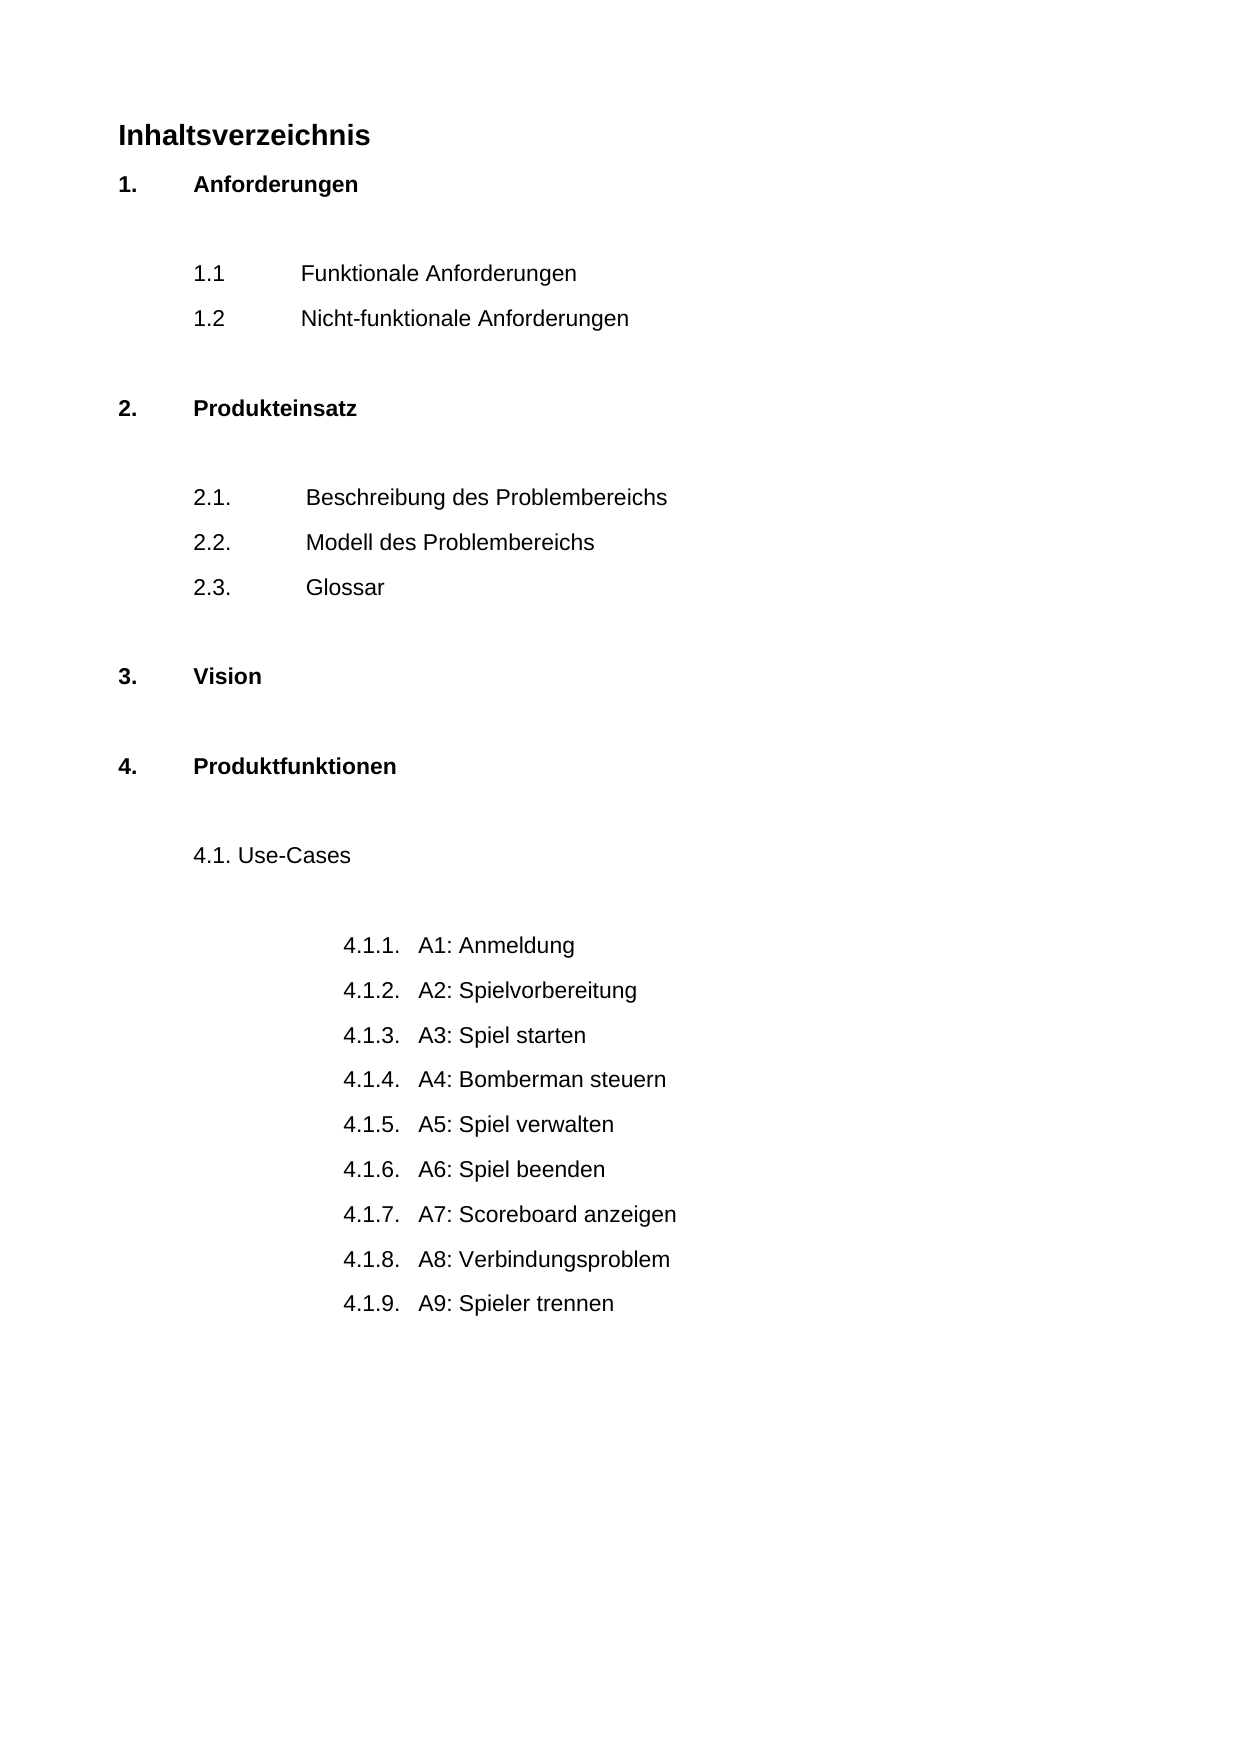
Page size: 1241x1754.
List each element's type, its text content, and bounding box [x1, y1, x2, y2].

text 1. Anforderungen [118, 171, 1122, 197]
text 2. Produkteinsatz [118, 394, 1122, 421]
text 3. Vision [118, 663, 1122, 690]
text 4.1.1. A1: Anmeldung [118, 932, 1122, 958]
text 4.1.7. A7: Scoreboard anzeigen [118, 1201, 1122, 1227]
list Funktionale Anforderungen [193, 260, 1122, 287]
list Nicht-funktionale Anforderungen [193, 305, 1122, 331]
list Modell des Problembereichs [193, 529, 1122, 555]
text 4. Produktfunktionen [118, 753, 1122, 779]
text 4.1.2. A2: Spielvorbereitung [118, 977, 1122, 1003]
text 4.1.8. A8: Verbindungsproblem [118, 1246, 1122, 1272]
text 4.1.4. A4: Bomberman steuern [118, 1066, 1122, 1093]
text 4.1. Use-Cases [118, 842, 1122, 869]
list Glossar [193, 574, 1122, 600]
text 4.1.6. A6: Spiel beenden [118, 1156, 1122, 1182]
text 4.1.5. A5: Spiel verwalten [118, 1111, 1122, 1138]
text 4.1.9. A9: Spieler trennen [118, 1290, 1122, 1317]
text 4.1.3. A3: Spiel starten [118, 1022, 1122, 1048]
list Beschreibung des Problembereichs [193, 484, 1122, 511]
text Inhaltsverzeichnis [118, 118, 1122, 152]
